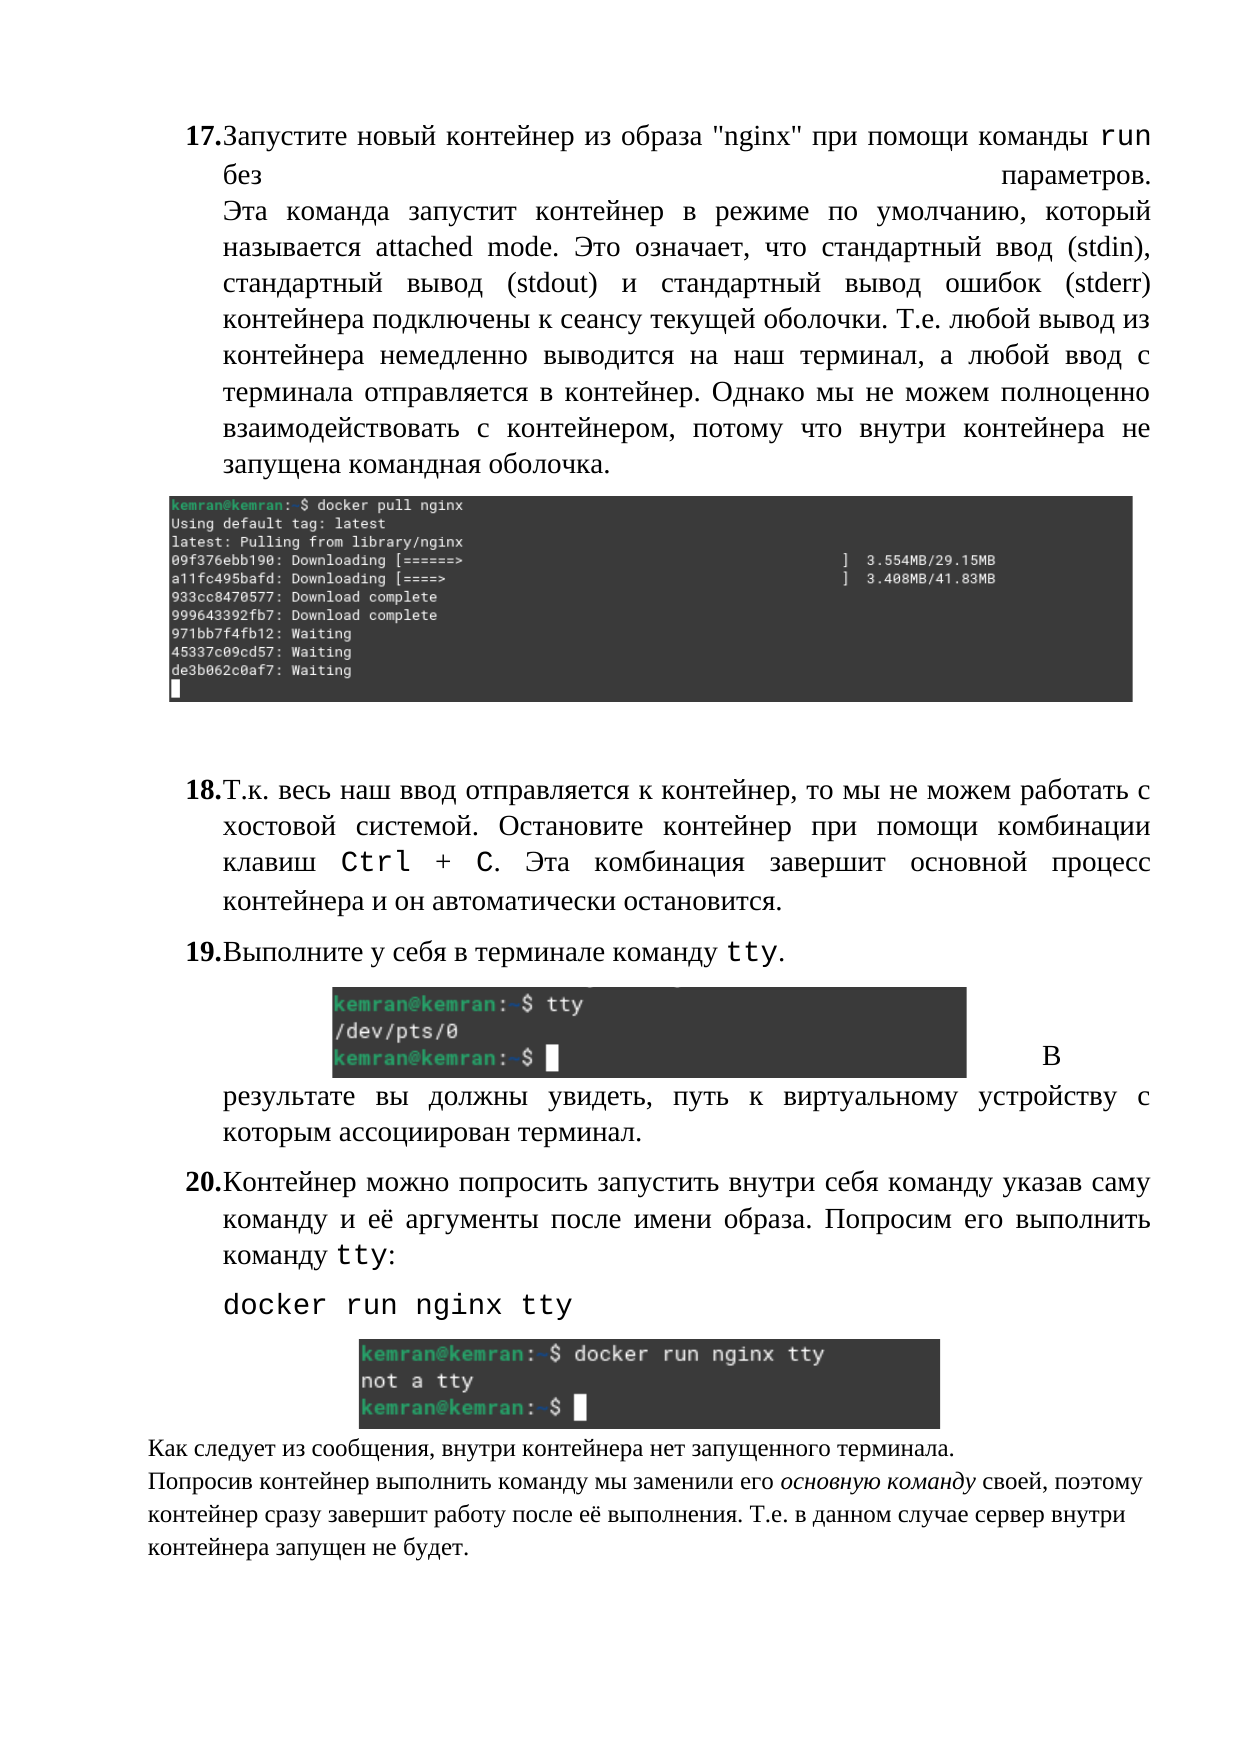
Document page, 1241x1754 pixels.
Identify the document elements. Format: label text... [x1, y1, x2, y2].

list В результате вы должны увидеть, путь к виртуальному устройству с которым ассоциирован терминал. [185, 1038, 1152, 1147]
list Т.к. весь наш ввод отправляется к контейнер, то мы не можем работать с хостовой системой. Остановите контейнер при помощи комбинации клавиш Ctrl + C. Эта комбинация завершит основной процесс контейнера и он автоматически остановится. [185, 772, 1152, 916]
text Как следует из сообщения, внутри контейнера нет запущенного терминала. Попросив контейнер выполнить команду мы заменили его основную команду своей, поэтому контейнер сразу завершит работу после её выполнения. Т.е. в данном случае сервер внутри контейнера запущен не будет. [148, 1433, 1152, 1561]
list Контейнер можно попросить запустить внутри себя команду указав саму команду и её аргументы после имени образа. Попросим его выполнить команду tty: [185, 1164, 1152, 1273]
picture [358, 1339, 941, 1429]
list Выполните у себя в терминале команду tty. [185, 934, 1152, 970]
picture [166, 496, 1133, 702]
picture [332, 987, 967, 1078]
list docker run nginx tty [185, 1290, 1152, 1323]
list Запустите новый контейнер из образа "nginx" при помощи команды run без параметров. Эта команда запустит контейнер в режиме по умолчанию, который называется attached mode. Это означает, что стандартный ввод (stdin), стандартный вывод (stdout) и стандартный вывод ошибок (stderr) контейнера подключены к сеансу текущей оболочки. Т.е. любой вывод из контейнера немедленно выводится на наш терминал, а любой ввод с терминала отправляется в контейнер. Однако мы не можем полноценно взаимодействовать с контейнером, потому что внутри контейнера не запущена командная оболочка. [185, 118, 1152, 479]
